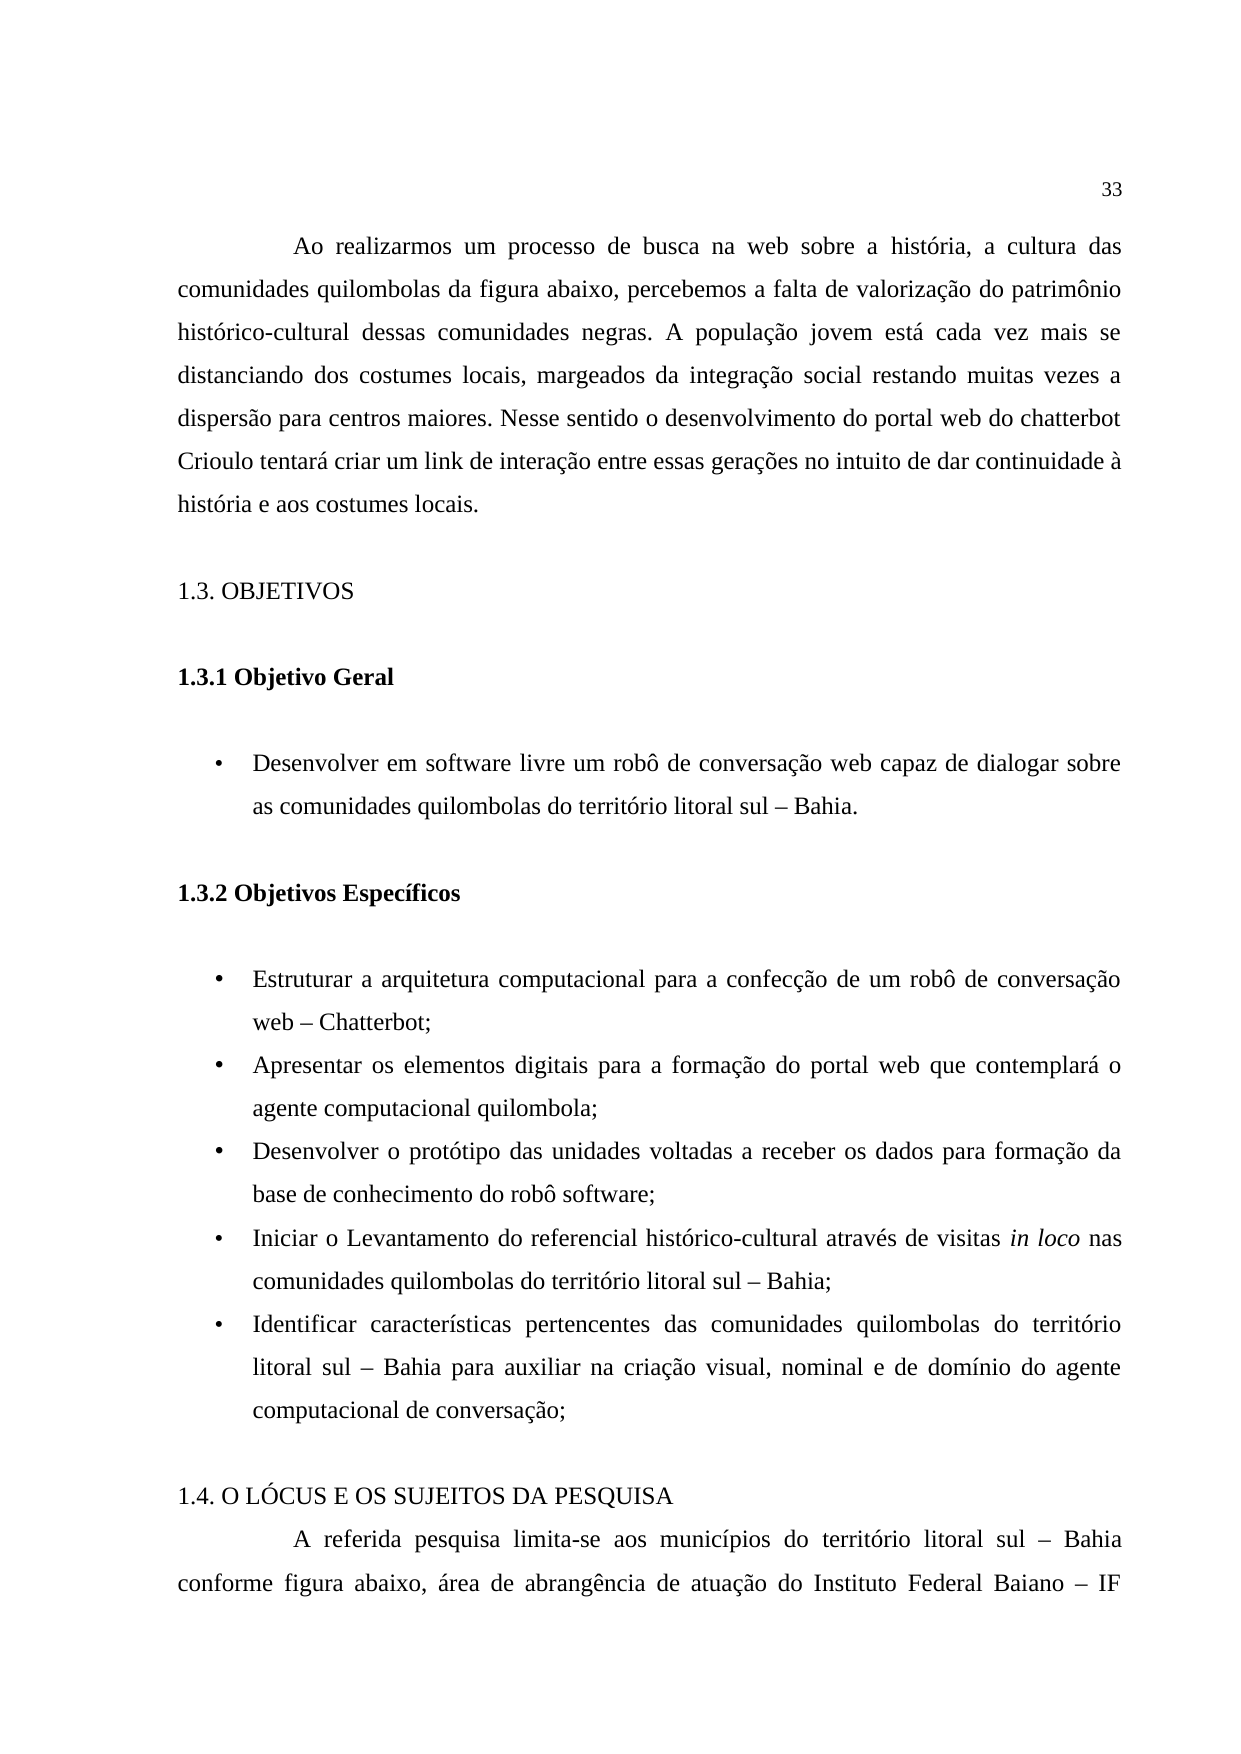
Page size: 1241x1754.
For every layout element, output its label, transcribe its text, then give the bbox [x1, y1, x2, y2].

list Desenvolver o protótipo das unidades voltadas a receber os dados para formação da base de conhecimento do robô software; [215, 1136, 1122, 1208]
list Iniciar o Levantamento do referencial histórico-cultural através de visitas in loco nas comunidades quilombolas do território litoral sul – Bahia; [215, 1223, 1122, 1294]
list Estruturar a arquitetura computacional para a confecção de um robô de conversação web – Chatterbot; [215, 964, 1122, 1036]
text 1.3.1 Objetivo Geral [177, 662, 1122, 691]
text A referida pesquisa limita-se aos municípios do território litoral sul – Bahia conforme figura abaixo, área de abrangência de atuação do Instituto Federal Baiano – IF [177, 1524, 1122, 1596]
text 1.3. OBJETIVOS [177, 576, 1122, 604]
text 1.3.2 Objetivos Específicos [177, 878, 1122, 906]
list Apresentar os elementos digitais para a formação do portal web que contemplará o agente computacional quilombola; [215, 1050, 1122, 1122]
text Ao realizarmos um processo de busca na web sobre a história, a cultura das comunidades quilombolas da figura abaixo, percebemos a falta de valorização do patrimônio histórico-cultural dessas comunidades negras. A população jovem está cada vez mais se distanciando dos costumes locais, margeados da integração social restando muitas vezes a dispersão para centros maiores. Nesse sentido o desenvolvimento do portal web do chatterbot Crioulo tentará criar um link de interação entre essas gerações no intuito de dar continuidade à história e aos costumes locais. [177, 231, 1122, 518]
list Identificar características pertencentes das comunidades quilombolas do território litoral sul – Bahia para auxiliar na criação visual, nominal e de domínio do agente computacional de conversação; [215, 1309, 1122, 1424]
list Desenvolver em software livre um robô de conversação web capaz de dialogar sobre as comunidades quilombolas do território litoral sul – Bahia. [215, 748, 1122, 820]
text 1.4. O LÓCUS E OS SUJEITOS DA PESQUISA [177, 1481, 1122, 1510]
